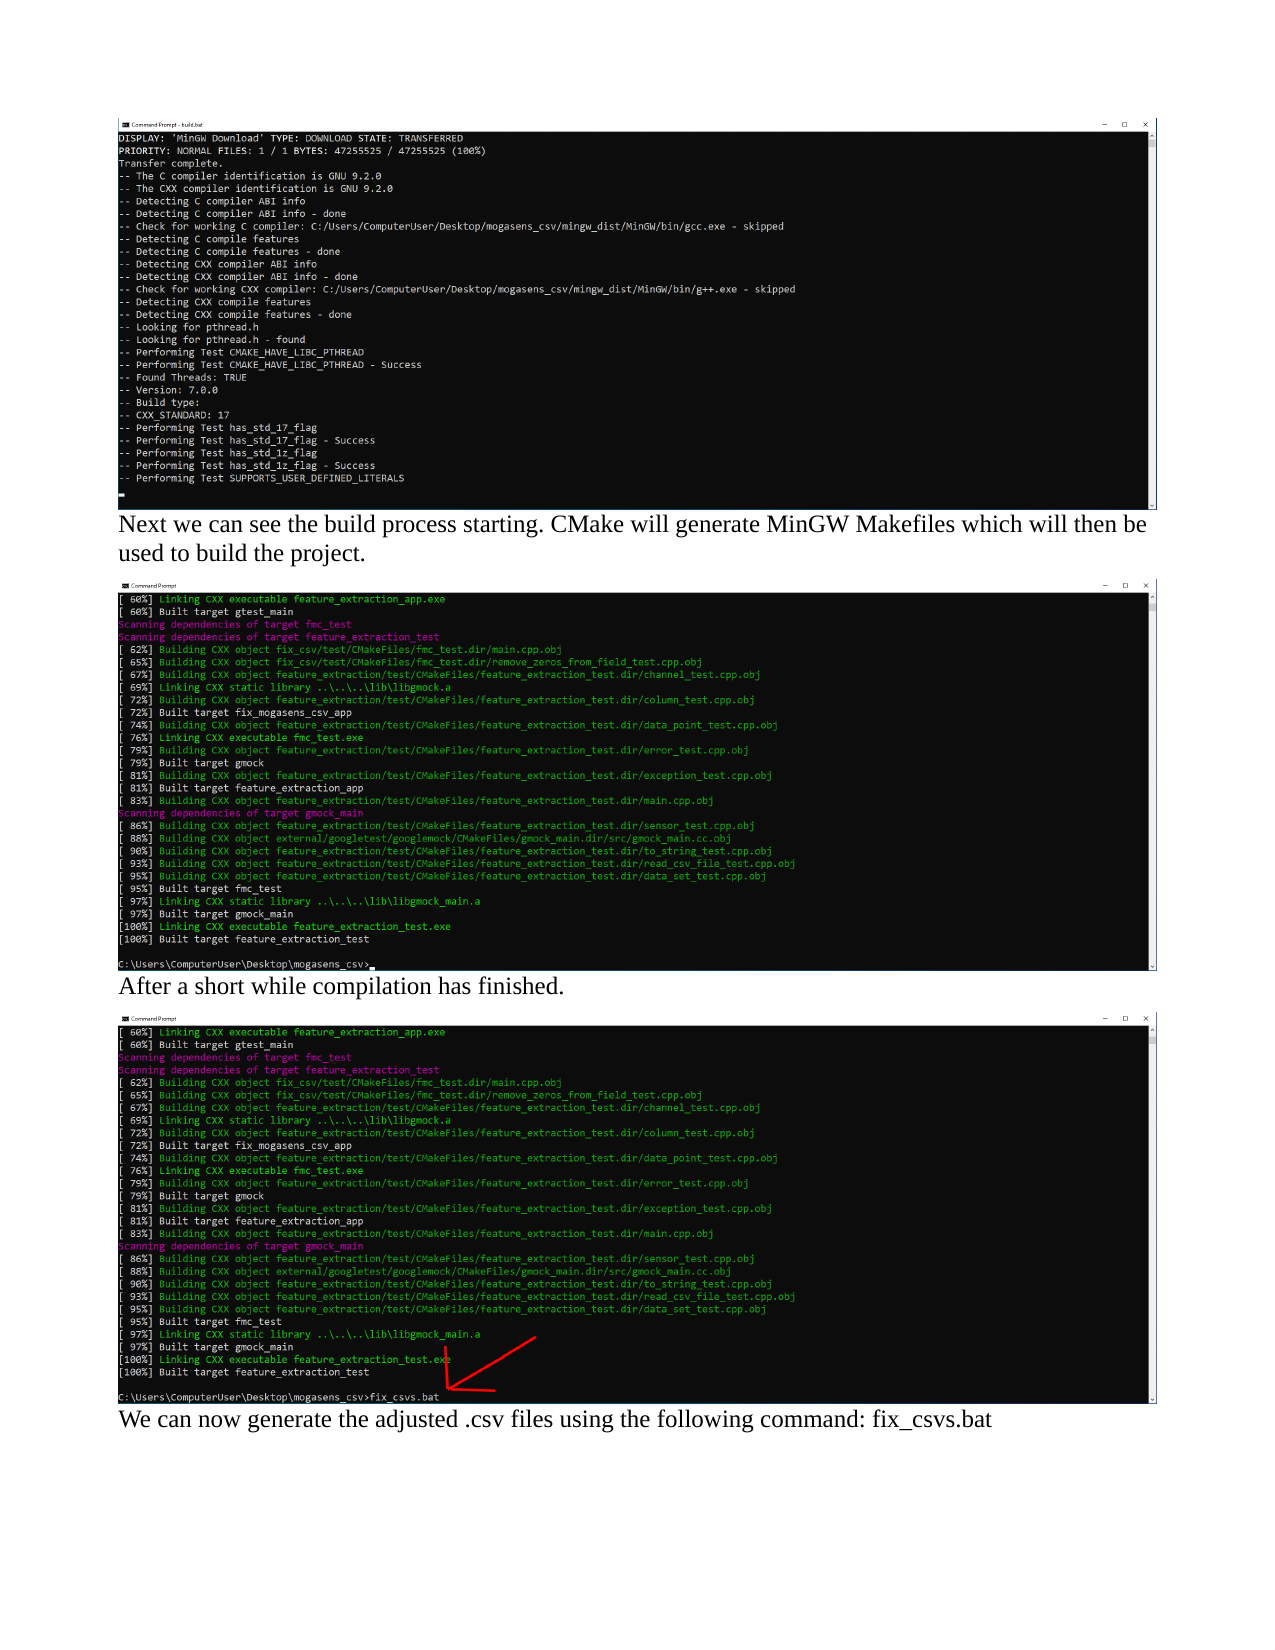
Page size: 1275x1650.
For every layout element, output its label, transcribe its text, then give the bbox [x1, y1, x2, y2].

picture [118, 1012, 1157, 1404]
text We can now generate the adjusted .csv files using the following command: fix_csvs.bat [118, 1404, 1157, 1432]
text Next we can see the build process starting. CMake will generate MinGW Makefiles which will then be used to build the project. [118, 510, 1157, 567]
picture [118, 118, 1157, 510]
picture [118, 579, 1157, 971]
text After a short while compilation has finished. [118, 971, 1157, 1000]
